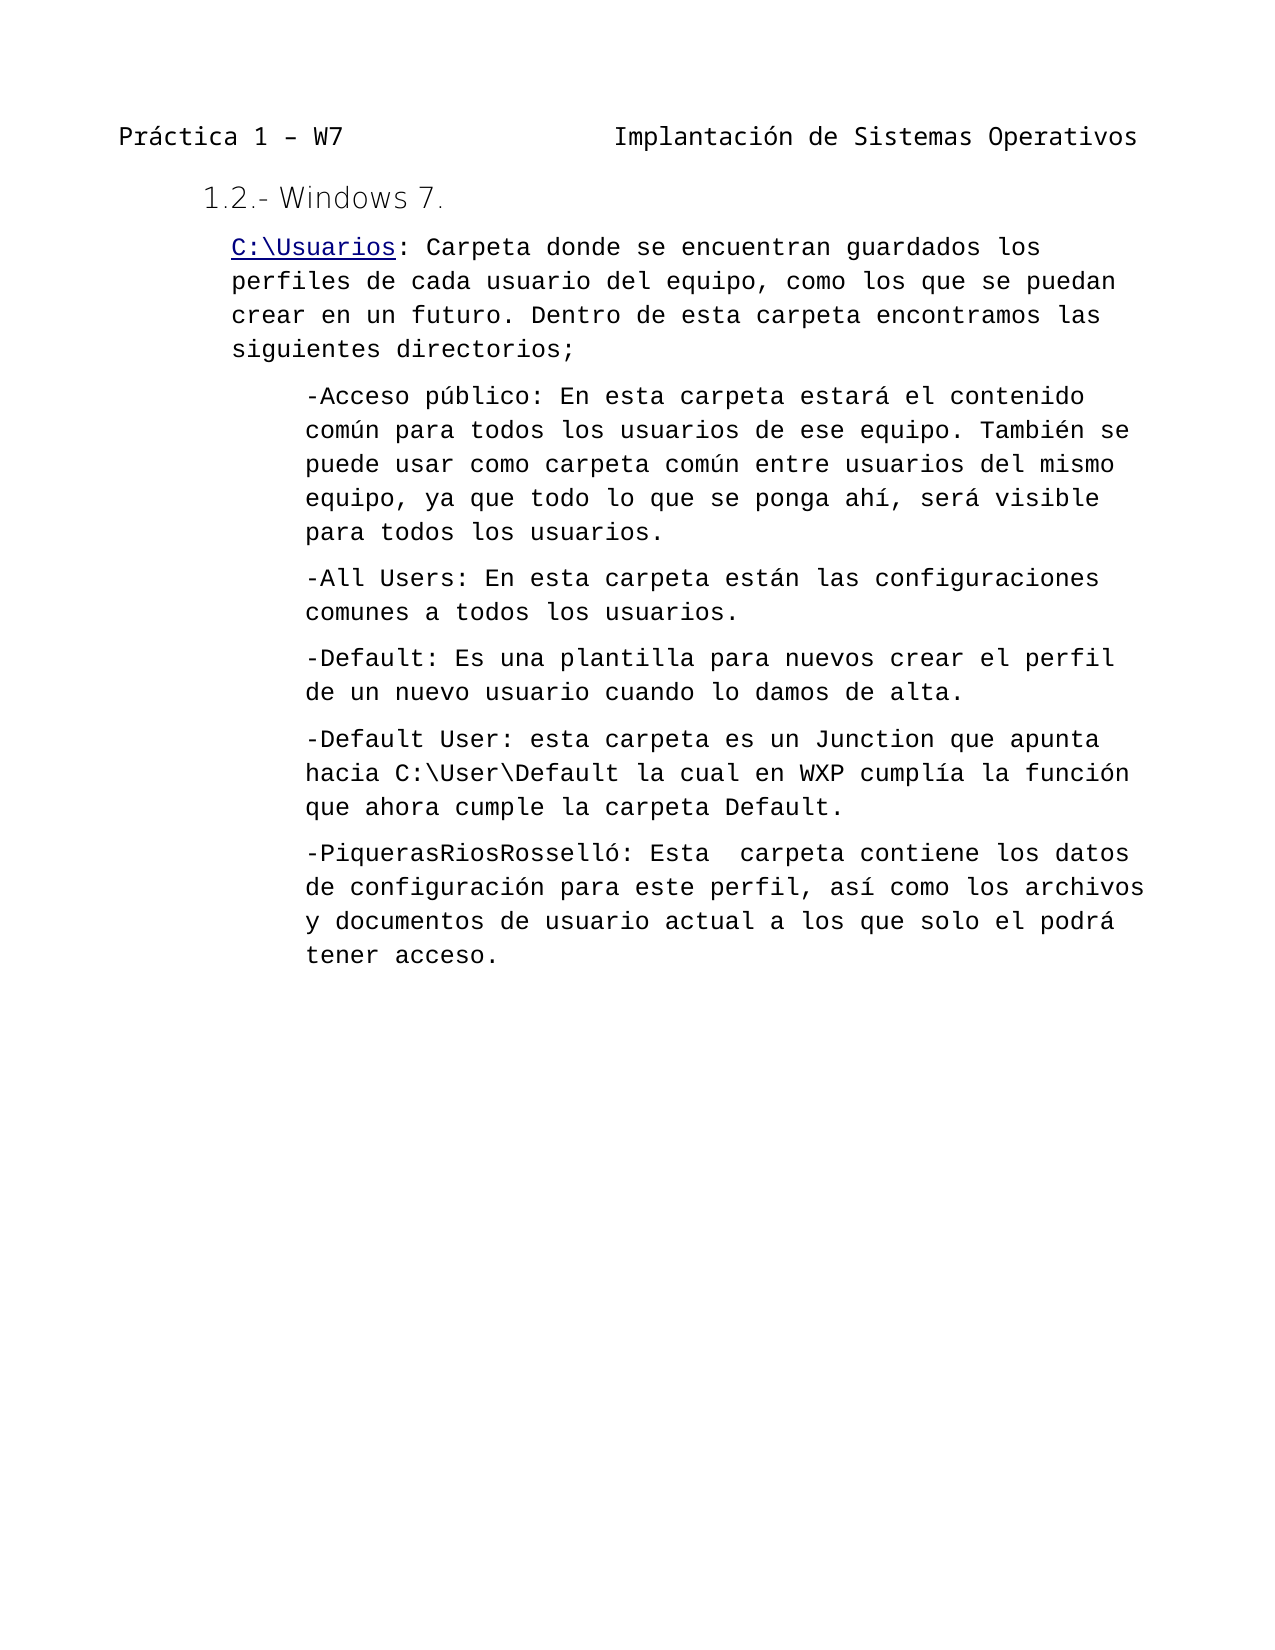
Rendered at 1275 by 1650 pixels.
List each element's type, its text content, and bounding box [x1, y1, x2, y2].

text -All Users: En esta carpeta están las configuraciones comunes a todos los usuarios. [231, 566, 1157, 628]
text -PiquerasRiosRosselló: Esta carpeta contiene los datos de configuración para este perfil, así como los archivos y documentos de usuario actual a los que solo el podrá tener acceso. [231, 841, 1157, 971]
text -Default: Es una plantilla para nuevos crear el perfil de un nuevo usuario cuando lo damos de alta. [231, 646, 1157, 708]
list Windows 7. [193, 182, 1157, 216]
text -Acceso público: En esta carpeta estará el contenido común para todos los usuarios de ese equipo. También se puede usar como carpeta común entre usuarios del mismo equipo, ya que todo lo que se ponga ahí, será visible para todos los usuarios. [231, 383, 1157, 547]
text -Default User: esta carpeta es un Junction que apunta hacia C:\User\Default la cual en WXP cumplía la función que ahora cumple la carpeta Default. [231, 726, 1157, 823]
text C:\Usuarios: Carpeta donde se encuentran guardados los perfiles de cada usuario del equipo, como los que se puedan crear en un futuro. Dentro de esta carpeta encontramos las siguientes directorios; [231, 235, 1157, 365]
